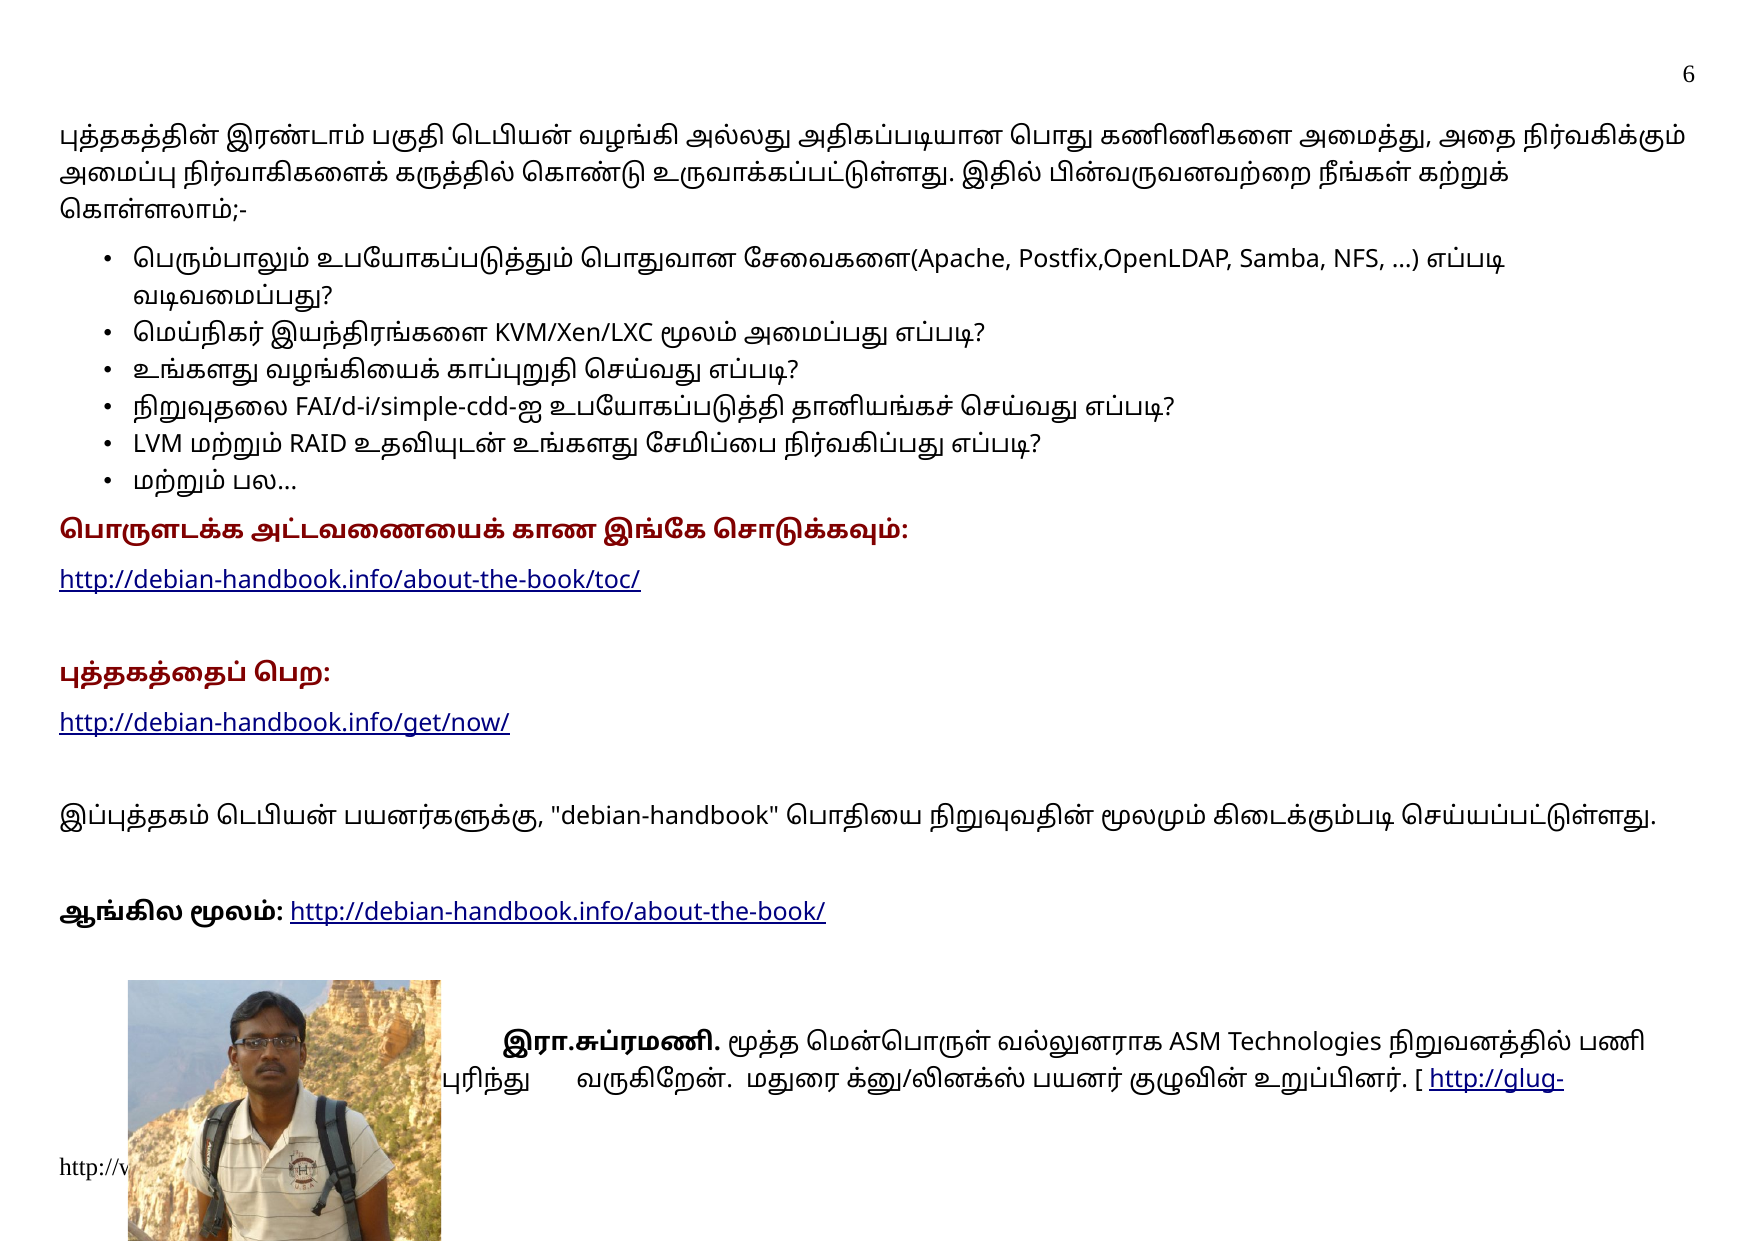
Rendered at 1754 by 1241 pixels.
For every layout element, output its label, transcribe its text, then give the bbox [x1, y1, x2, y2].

text http://debian-handbook.info/about-the-book/toc/ [59, 562, 1695, 596]
list LVM மற்றும் RAID உதவியுடன் உங்களது சேமிப்பை நிர்வகிப்பது எப்படி? [103, 426, 1695, 463]
picture [127, 980, 442, 1241]
list நிறுவுதலை FAI/d-i/simple-cdd-ஐ உபயோகப்படுத்தி தானியங்கச் செய்வது எப்படி? [103, 389, 1695, 426]
text [59, 1023, 127, 1097]
text புத்தகத்தைப் பெற: [59, 655, 1695, 692]
text இரா.சுப்ரமணி. மூத்த மென்பொருள் வல்லுனராக ASM Technologies நிறுவனத்தில் பணி புரிந்து வருகிறேன். மதுரை க்னு/லினக்ஸ் பயனர் குழுவின் உறுப்பினர். [ http://glug- [442, 1023, 1695, 1097]
text ஆங்கில மூலம்: http://debian-handbook.info/about-the-book/ [59, 893, 1695, 930]
list பெரும்பாலும் உபயோகப்படுத்தும் பொதுவான சேவைகளை(Apache, Postfix,OpenLDAP, Samba, NFS, …) எப்படி வடிவமைப்பது? [103, 241, 1695, 315]
text http://debian-handbook.info/get/now/ [59, 704, 1695, 738]
list உங்களது வழங்கியைக் காப்புறுதி செய்வது எப்படி? [103, 352, 1695, 389]
text புத்தகத்தின் இரண்டாம் பகுதி டெபியன் வழங்கி அல்லது அதிகப்படியான பொது கணிணிகளை அமைத்து, அதை நிர்வகிக்கும் அமைப்பு நிர்வாகிகளைக் கருத்தில் கொண்டு உருவாக்கப்பட்டுள்ளது. இதில் பின்வருவனவற்றை நீங்கள் கற்றுக் கொள்ளலாம்;- [59, 117, 1695, 228]
text இப்புத்தகம் டெபியன் பயனர்களுக்கு, "debian-handbook" பொதியை நிறுவுவதின் மூலமும் கிடைக்கும்படி செய்யப்பட்டுள்ளது. [59, 797, 1695, 834]
list மற்றும் பல... [103, 463, 1695, 499]
text பொருளடக்க அட்டவணையைக் காண இங்கே சொடுக்கவும்: [59, 512, 1695, 549]
list மெய்நிகர் இயந்திரங்களை KVM/Xen/LXC மூலம் அமைப்பது எப்படி? [103, 315, 1695, 352]
